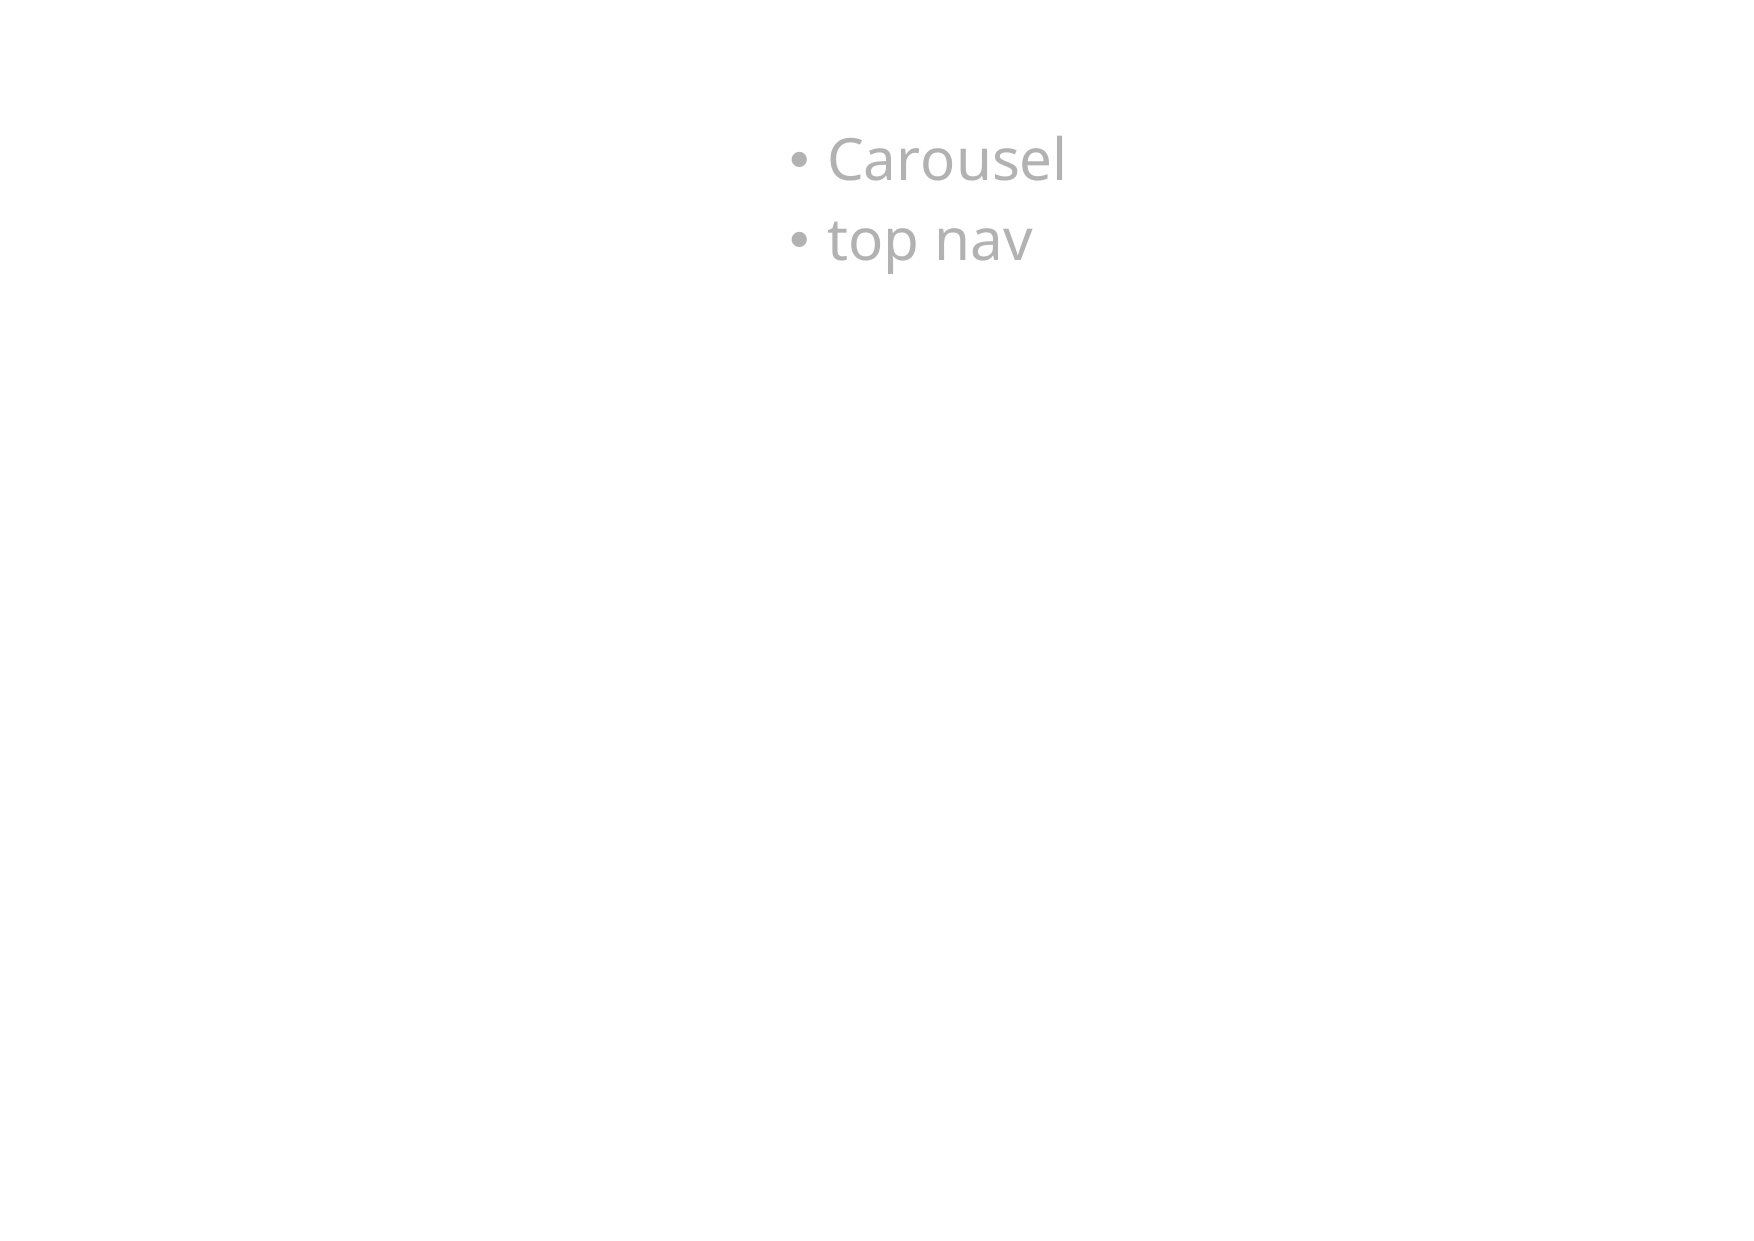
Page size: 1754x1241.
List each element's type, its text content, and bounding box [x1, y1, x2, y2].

list Carousel [789, 118, 1636, 198]
list top nav [789, 198, 1636, 277]
